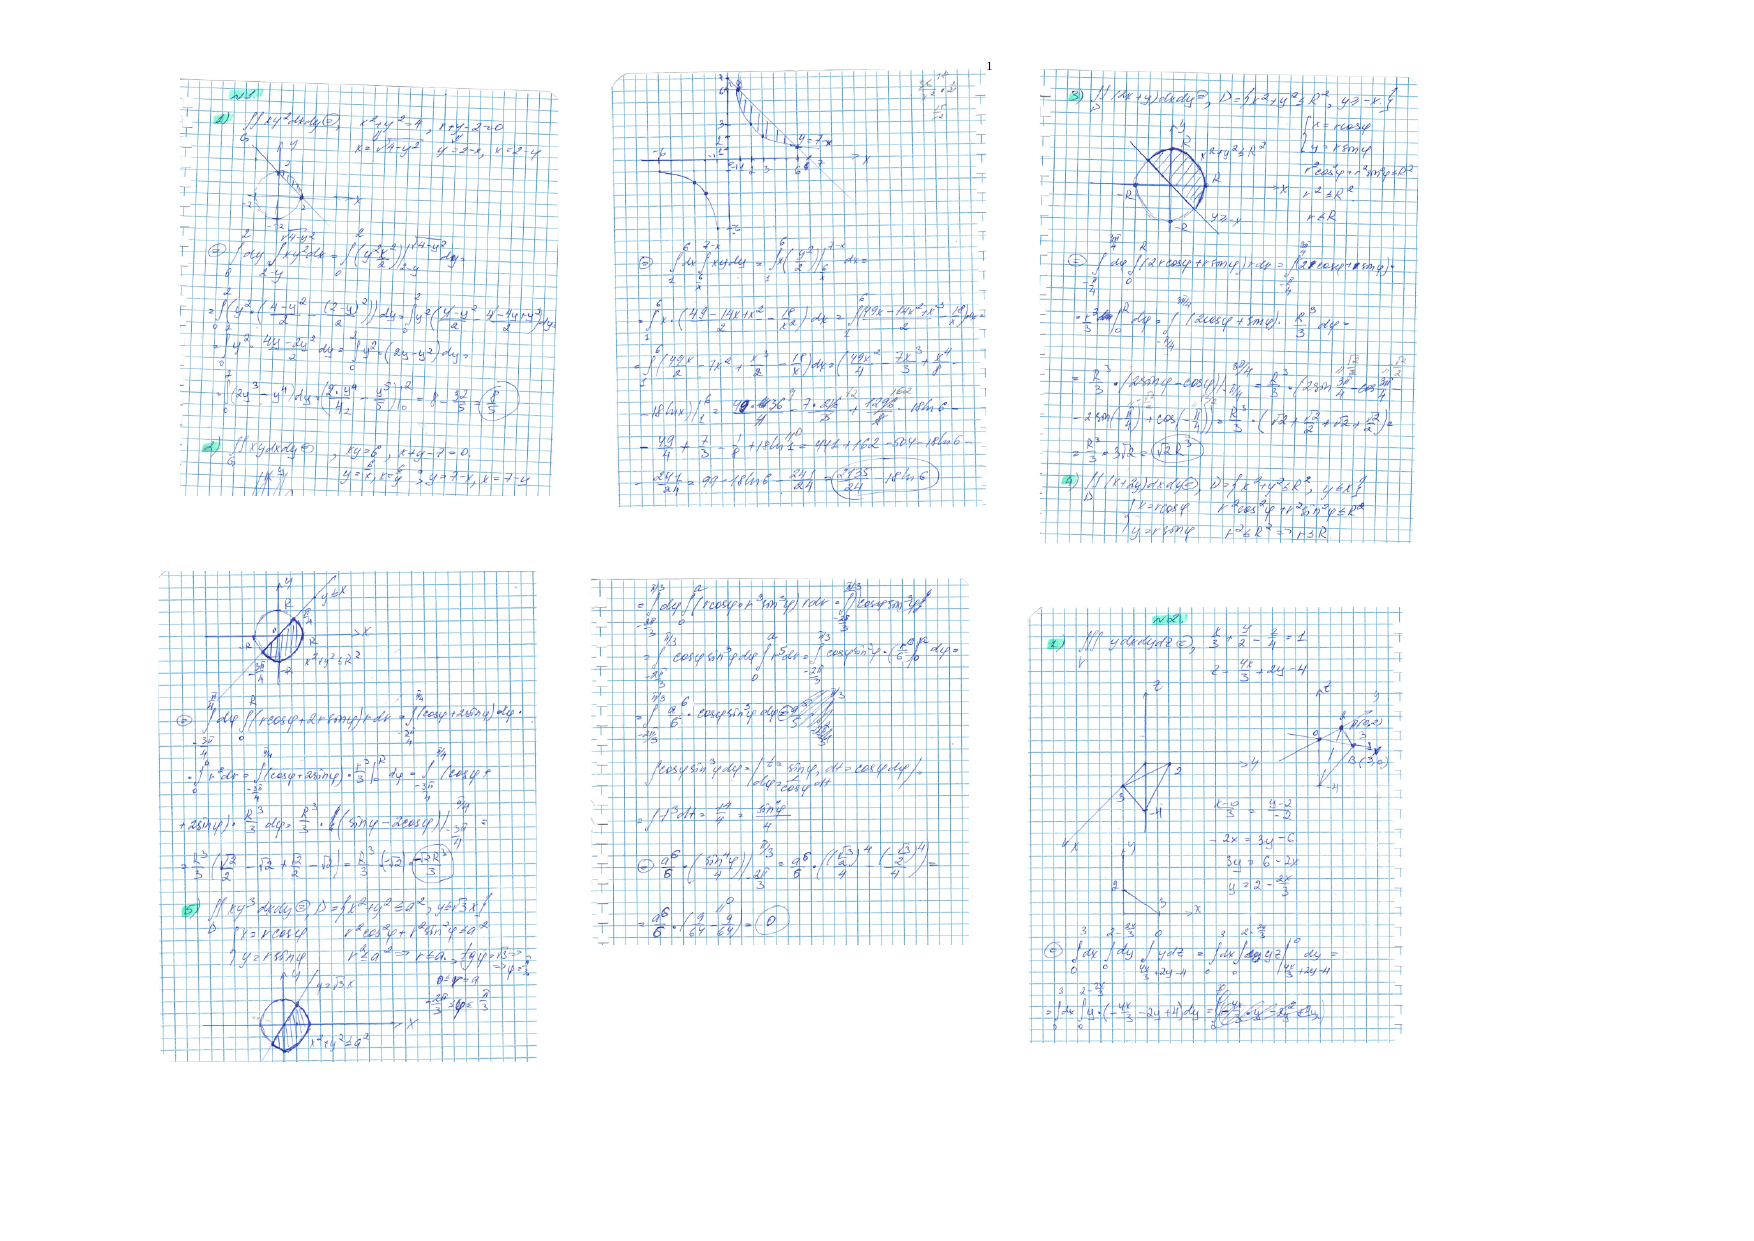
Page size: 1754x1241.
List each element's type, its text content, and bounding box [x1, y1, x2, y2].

text 1 [118, 59, 1695, 73]
picture [1039, 65, 1419, 543]
picture [590, 578, 969, 945]
picture [607, 69, 987, 507]
picture [158, 571, 537, 1062]
picture [1023, 607, 1403, 1043]
picture [180, 78, 559, 496]
